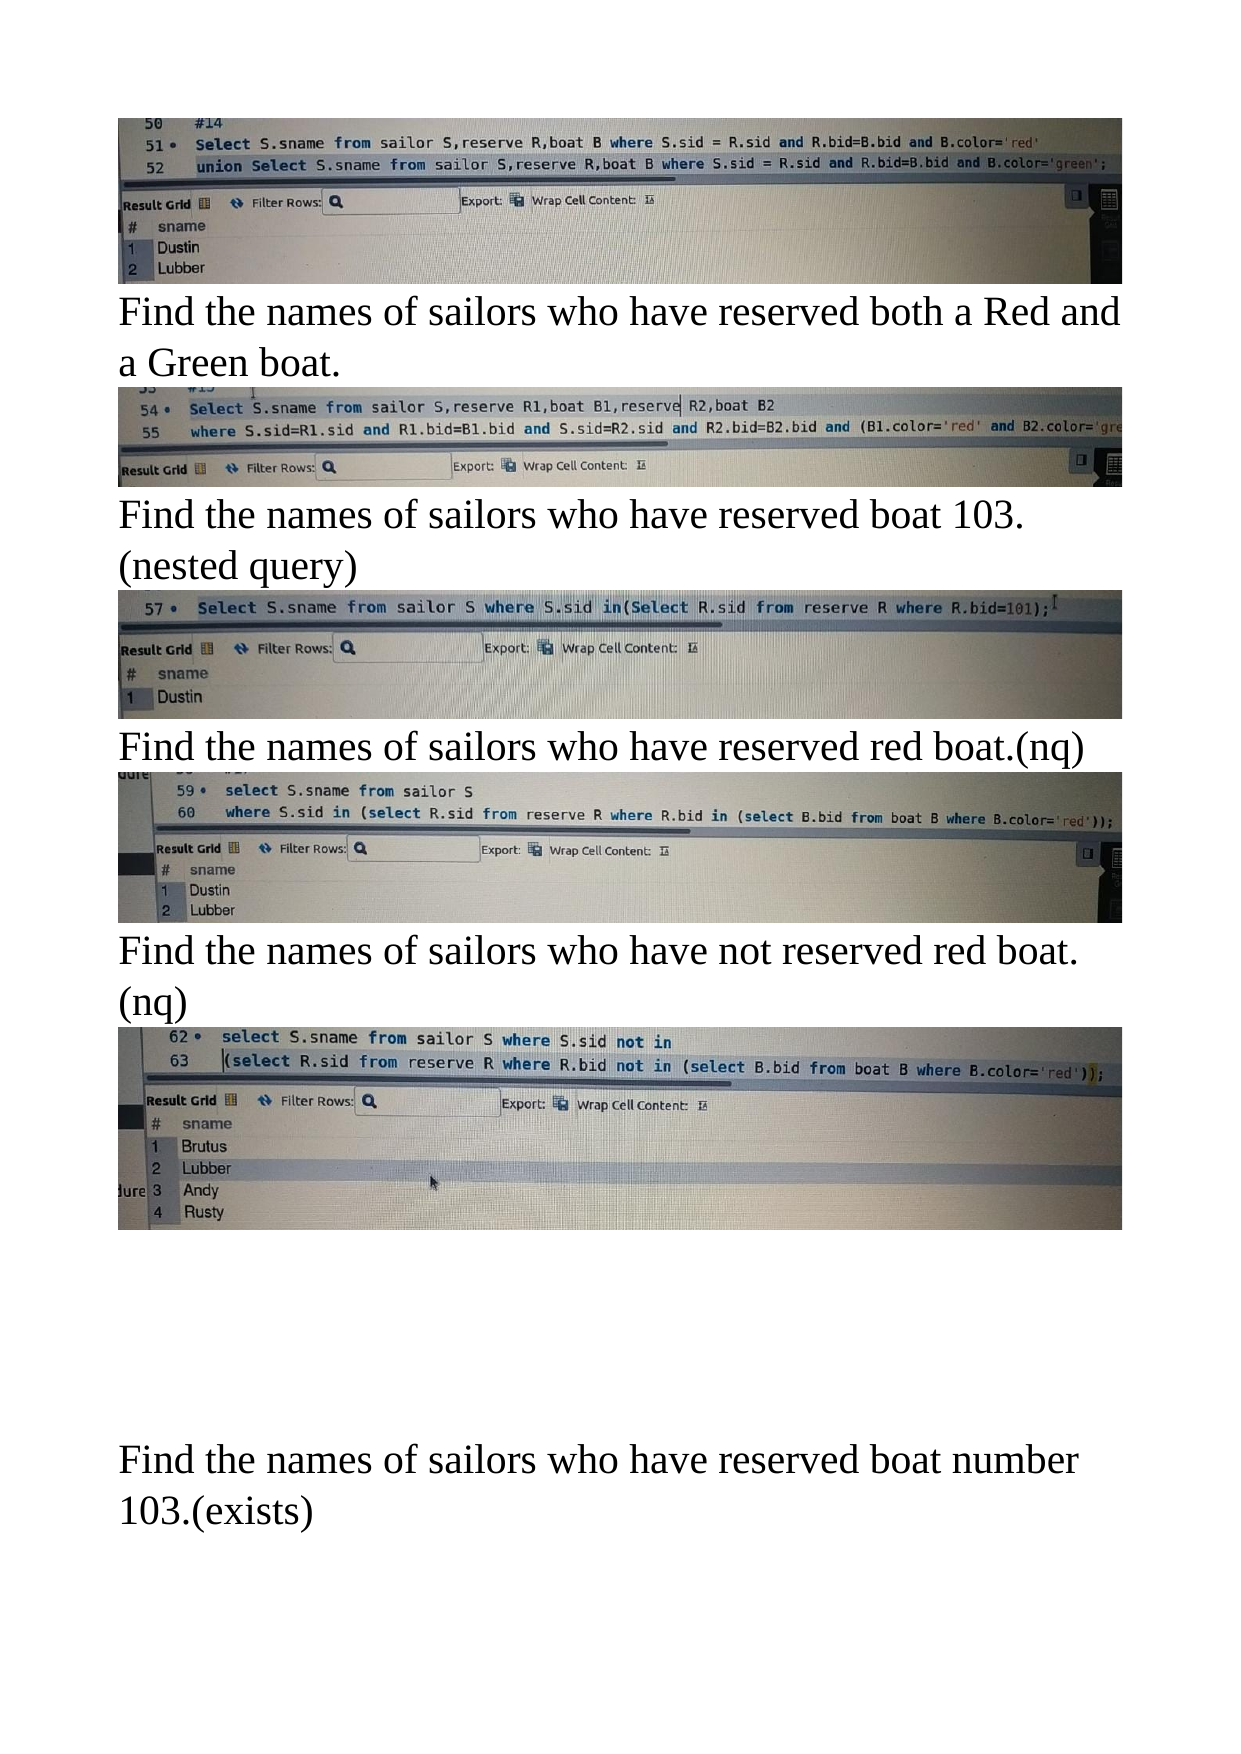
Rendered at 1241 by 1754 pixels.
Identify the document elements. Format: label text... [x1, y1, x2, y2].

list Find the names of sailors who have reserved red boat.(nq) [118, 719, 1122, 769]
picture [118, 1027, 1123, 1230]
picture [118, 387, 1123, 487]
picture [118, 118, 1123, 284]
list Find the names of sailors who have not reserved red boat.(nq) [118, 923, 1122, 1024]
list Find the names of sailors who have reserved boat number 103.(exists) [118, 1435, 1122, 1534]
list Find the names of sailors who have reserved both a Red and a Green boat. [118, 284, 1122, 385]
list Find the names of sailors who have reserved boat 103.(nested query) [118, 487, 1122, 588]
picture [118, 772, 1123, 923]
picture [118, 590, 1123, 719]
